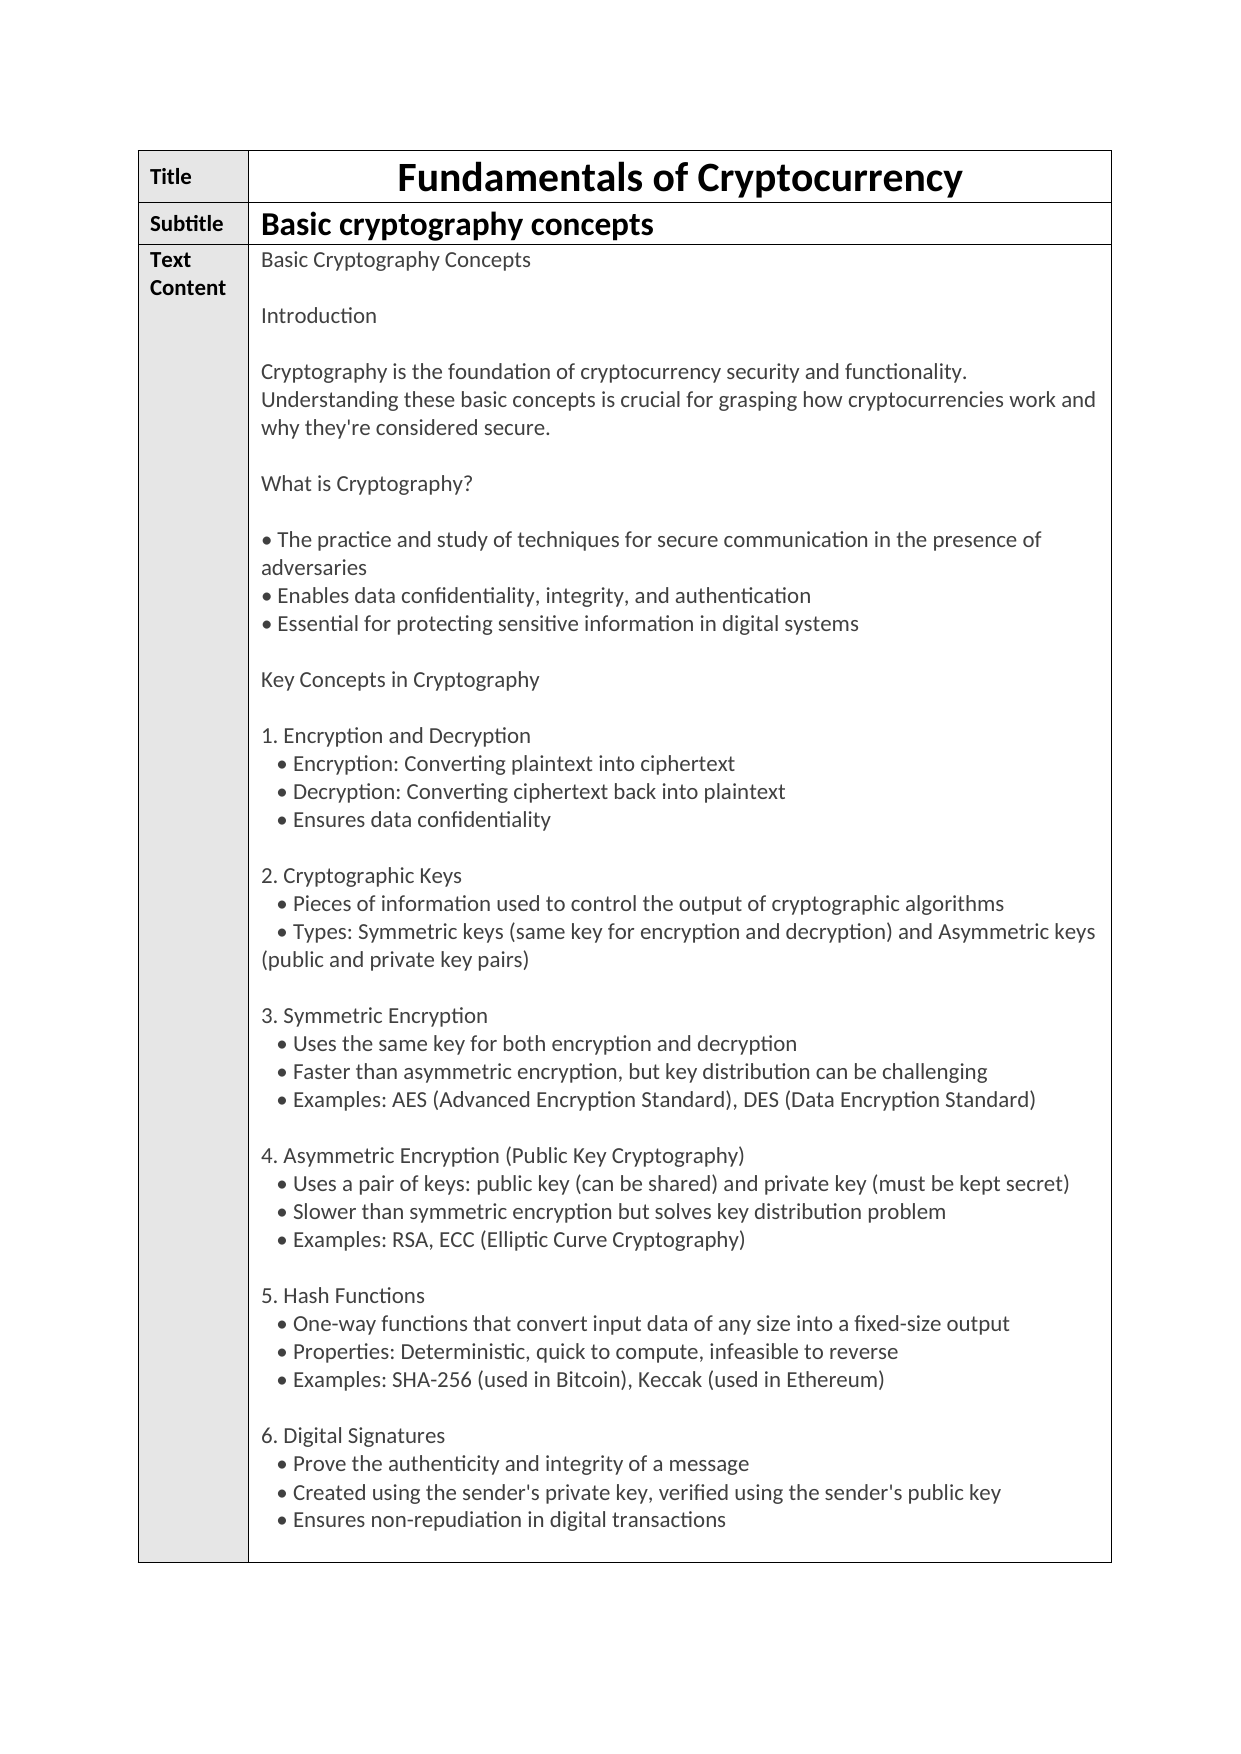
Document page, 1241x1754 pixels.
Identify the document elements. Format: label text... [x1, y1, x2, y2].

table_header Fundamentals of Cryptocurrency [249, 151, 1111, 202]
table_cell Basic Cryptography Concepts Introduction Cryptography is the foundation of cryptocurrency security and functionality. Understanding these basic concepts is crucial for grasping how cryptocurrencies work and why they're considered secure. What is Cryptography? • The practice and study of techniques for secure communication in the presence of adversaries • Enables data confidentiality, integrity, and authentication • Essential for protecting sensitive information in digital systems Key Concepts in Cryptography 1. Encryption and Decryption • Encryption: Converting plaintext into ciphertext • Decryption: Converting ciphertext back into plaintext • Ensures data confidentiality 2. Cryptographic Keys • Pieces of information used to control the output of cryptographic algorithms • Types: Symmetric keys (same key for encryption and decryption) and Asymmetric keys (public and private key pairs) 3. Symmetric Encryption • Uses the same key for both encryption and decryption • Faster than asymmetric encryption, but key distribution can be challenging • Examples: AES (Advanced Encryption Standard), DES (Data Encryption Standard) 4. Asymmetric Encryption (Public Key Cryptography) • Uses a pair of keys: public key (can be shared) and private key (must be kept secret) • Slower than symmetric encryption but solves key distribution problem • Examples: RSA, ECC (Elliptic Curve Cryptography) 5. Hash Functions • One-way functions that convert input data of any size into a fixed-size output • Properties: Deterministic, quick to compute, infeasible to reverse • Examples: SHA-256 (used in Bitcoin), Keccak (used in Ethereum) 6. Digital Signatures • Prove the authenticity and integrity of a message • Created using the sender's private key, verified using the sender's public key • Ensures non-repudiation in digital transactions [249, 245, 1111, 1562]
table_cell Subtitle [139, 203, 248, 244]
table_cell Basic cryptography concepts [249, 203, 1111, 244]
table_cell Text Content [139, 245, 248, 1562]
table_header Title [139, 151, 248, 202]
